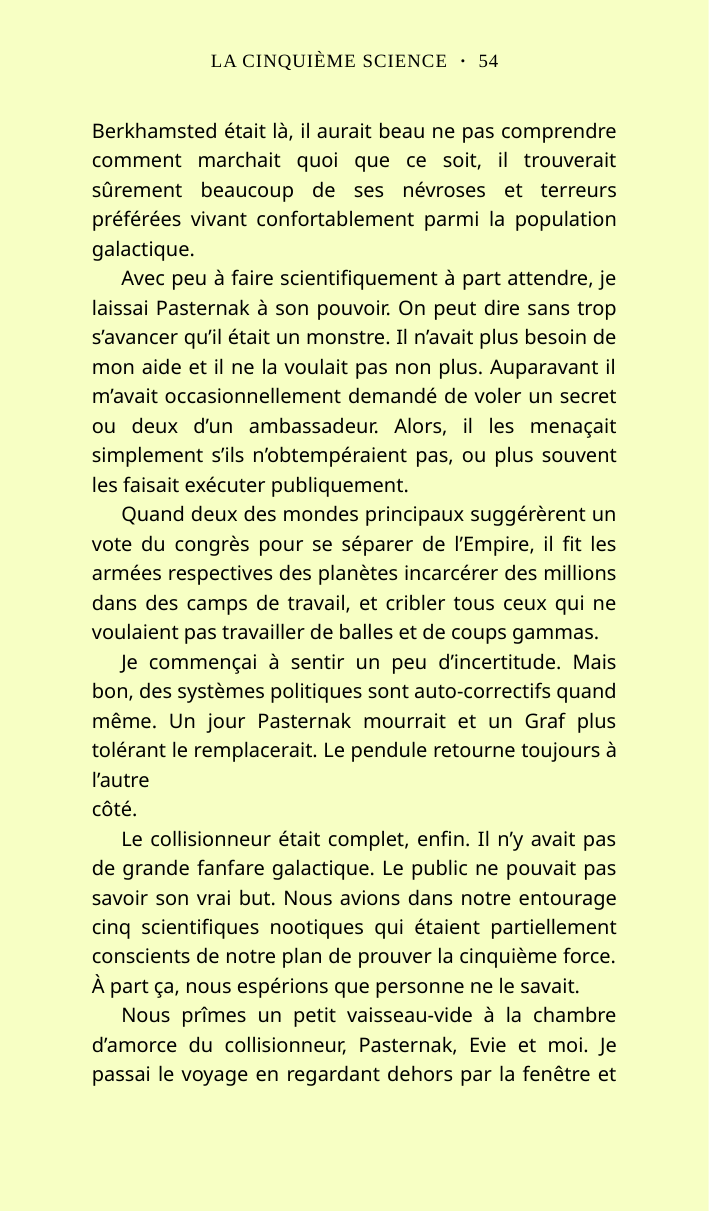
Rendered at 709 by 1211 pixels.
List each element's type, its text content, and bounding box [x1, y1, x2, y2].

text côté. [92, 793, 617, 822]
text Le collisionneur était complet, enfin. Il n’y avait pas de grande fanfare galactique. Le public ne pouvait pas savoir son vrai but. Nous avions dans notre entourage cinq scientifiques nootiques qui étaient partiellement conscients de notre plan de prouver la cinquième force. À part ça, nous espérions que personne ne le savait. [92, 822, 617, 999]
text Quand deux des mondes principaux suggérèrent un vote du congrès pour se séparer de l’Empire, il fit les armées respectives des planètes incarcérer des millions dans des camps de travail, et cribler tous ceux qui ne voulaient pas travailler de balles et de coups gammas. [92, 498, 617, 646]
text Nous prîmes un petit vaisseau-vide à la chambre d’amorce du collisionneur, Pasternak, Evie et moi. Je passai le voyage en regardant dehors par la fenêtre et [92, 999, 617, 1088]
text Avec peu à faire scientifiquement à part attendre, je laissai Pasternak à son pouvoir. On peut dire sans trop s’avancer qu’il était un monstre. Il n’avait plus besoin de mon aide et il ne la voulait pas non plus. Auparavant il m’avait occasionnellement demandé de voler un secret ou deux d’un ambassadeur. Alors, il les menaçait simplement s’ils n’obtempéraient pas, ou plus souvent les faisait exécuter publiquement. [92, 262, 617, 498]
text Je commençai à sentir un peu d’incertitude. Mais bon, des systèmes politiques sont auto-correctifs quand même. Un jour Pasternak mourrait et un Graf plus tolérant le remplacerait. Le pendule retourne toujours à l’autre [92, 646, 617, 793]
text Berkhamsted était là, il aurait beau ne pas comprendre comment marchait quoi que ce soit, il trouverait sûrement beaucoup de ses névroses et terreurs préférées vivant confortablement parmi la population galactique. [92, 115, 617, 262]
